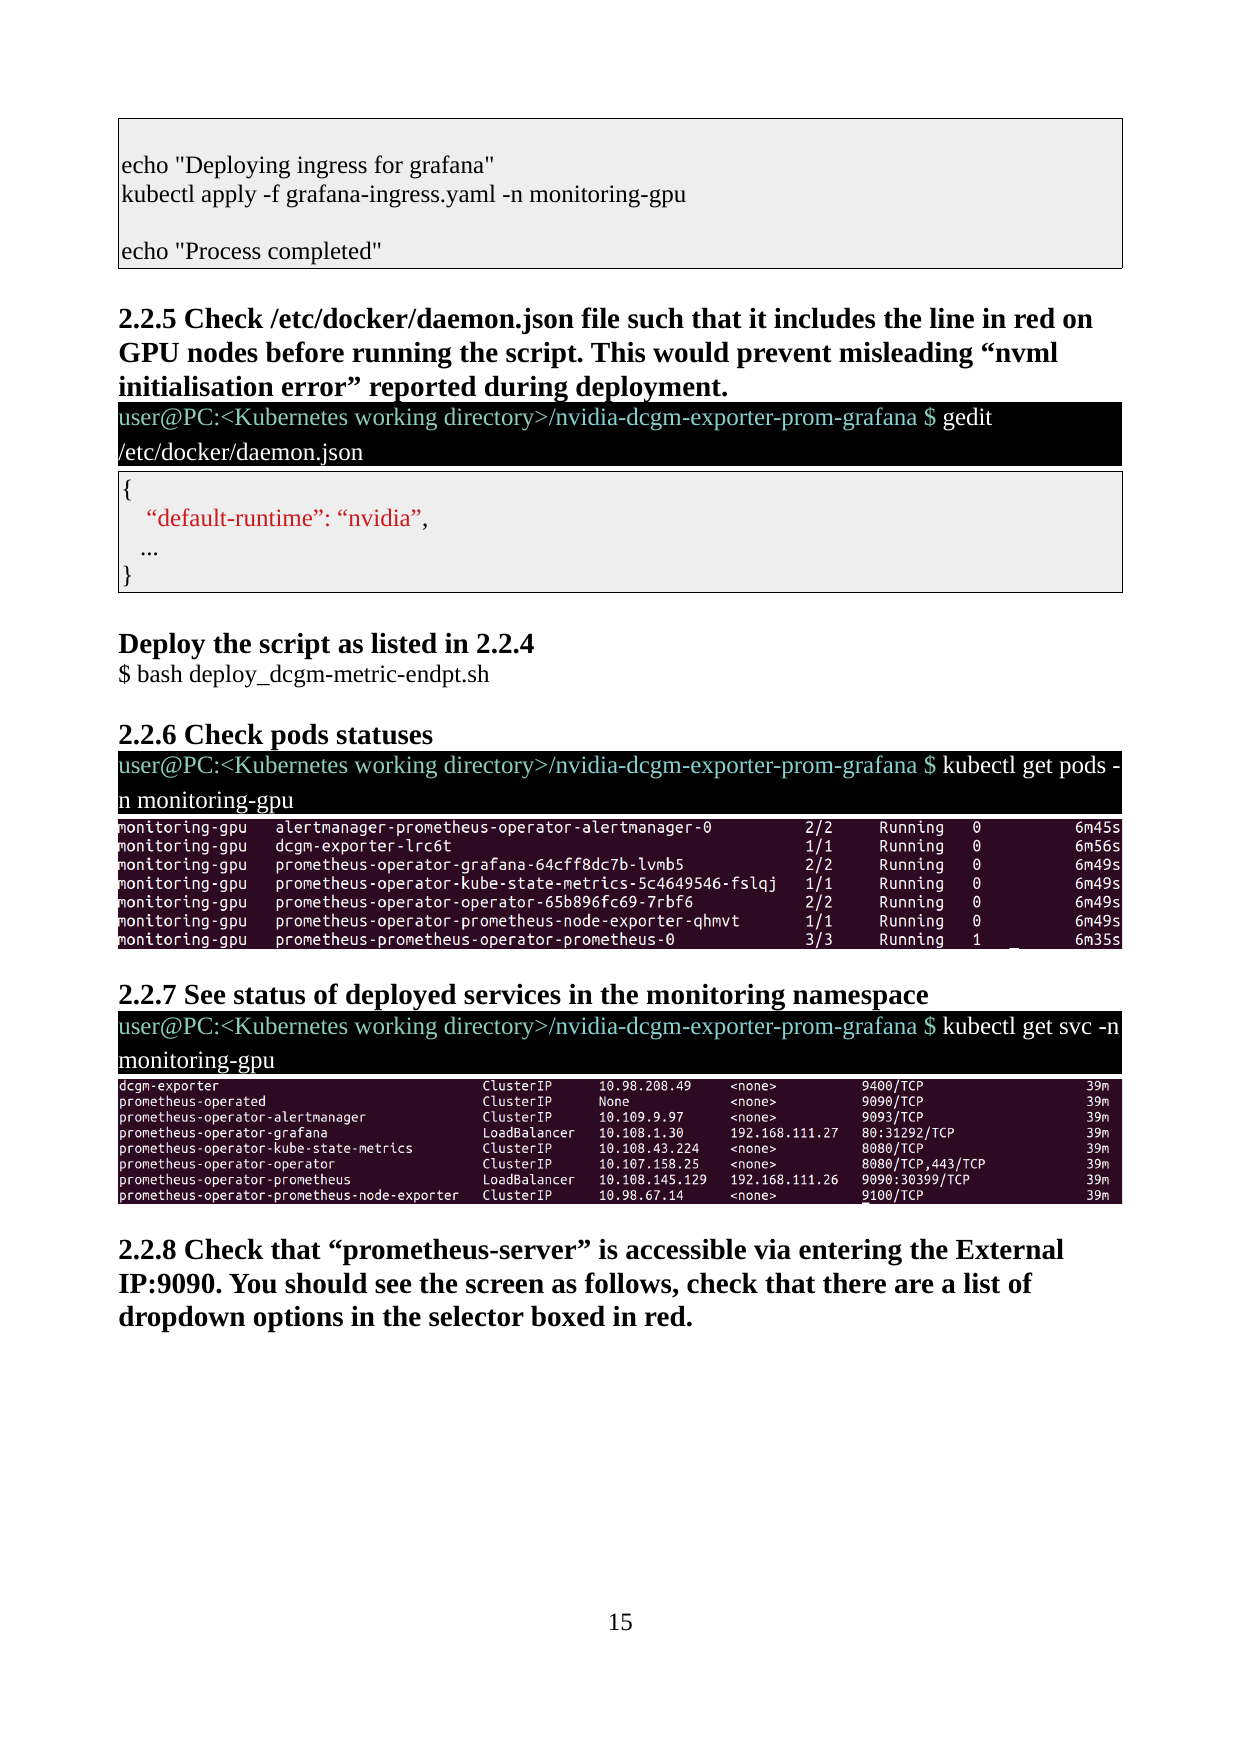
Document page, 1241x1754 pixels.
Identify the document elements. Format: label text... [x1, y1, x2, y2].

text user@PC:<Kubernetes working directory>/nvidia-dcgm-exporter-prom-grafana $ kubectl get pods -n monitoring-gpu [118, 751, 1122, 814]
text Deploy the script as listed in 2.2.4 [118, 626, 1122, 659]
text user@PC:<Kubernetes working directory>/nvidia-dcgm-exporter-prom-grafana $ kubectl get svc -n monitoring-gpu [118, 1011, 1122, 1074]
text 2.2.6 Check pods statuses [118, 717, 1122, 751]
text { [119, 472, 1122, 500]
text ... [119, 529, 1122, 557]
text $ bash deploy_dcgm-metric-endpt.sh [118, 659, 1122, 688]
text echo "Deploying ingress for grafana" [119, 147, 1122, 176]
text echo "Process completed" [119, 233, 1122, 268]
picture [118, 1079, 1123, 1204]
text “default-runtime”: “nvidia”, [119, 500, 1122, 529]
picture [118, 819, 1123, 949]
text 2.2.7 See status of deployed services in the monitoring namespace [118, 977, 1122, 1011]
text kubectl apply -f grafana-ingress.yaml -n monitoring-gpu [119, 176, 1122, 204]
text user@PC:<Kubernetes working directory>/nvidia-dcgm-exporter-prom-grafana $ gedit /etc/docker/daemon.json [118, 402, 1122, 466]
text 2.2.8 Check that “prometheus-server” is accessible via entering the External IP:9090. You should see the screen as follows, check that there are a list of dropdown options in the selector boxed in red. [118, 1232, 1122, 1333]
text 2.2.5 Check /etc/docker/daemon.json file such that it includes the line in red on GPU nodes before running the script. This would prevent misleading “nvml initialisation error” reported during deployment. [118, 302, 1122, 402]
text } [119, 557, 1122, 592]
